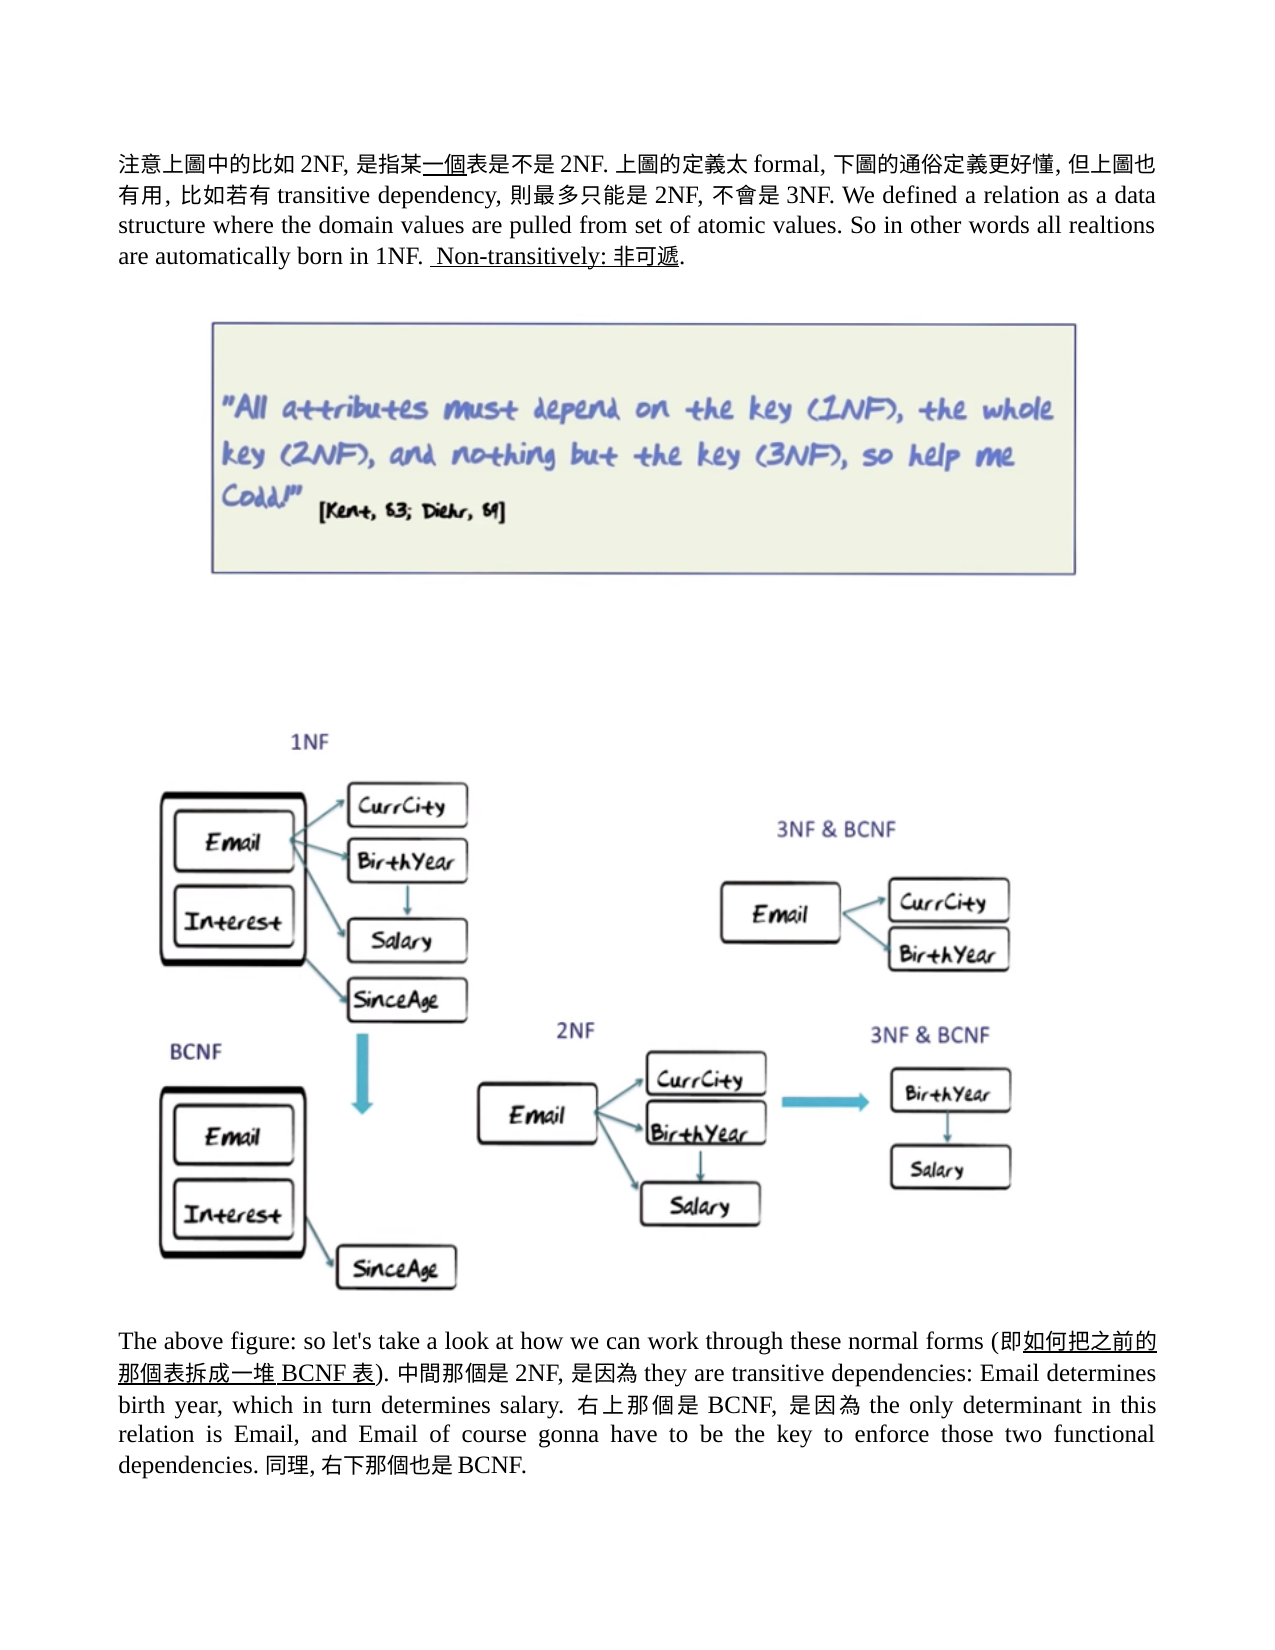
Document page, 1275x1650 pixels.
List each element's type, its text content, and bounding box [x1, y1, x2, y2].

text The above figure: so let's take a look at how we can work through these normal forms (即如何把之前的那個表拆成一堆BCNF表). 中間那個是2NF, 是因為they are transitive dependencies: Email determines birth year, which in turn determines salary. 右上那個是BCNF, 是因為the only determinant in this relation is Email, and Email of course gonna have to be the key to enforce those two functional dependencies. 同理, 右下那個也是BCNF. [118, 1324, 1157, 1480]
picture [118, 299, 1157, 591]
picture [118, 726, 1157, 1296]
text 注意上圖中的比如2NF, 是指某一個表是不是2NF. 上圖的定義太formal, 下圖的通俗定義更好懂, 但上圖也有用, 比如若有transitive dependency, 則最多只能是2NF, 不會是3NF. We defined a relation as a data structure where the domain values are pulled from set of atomic values. So in other words all realtions are automatically born in 1NF. Non-transitively: 非可遞. [118, 147, 1157, 271]
